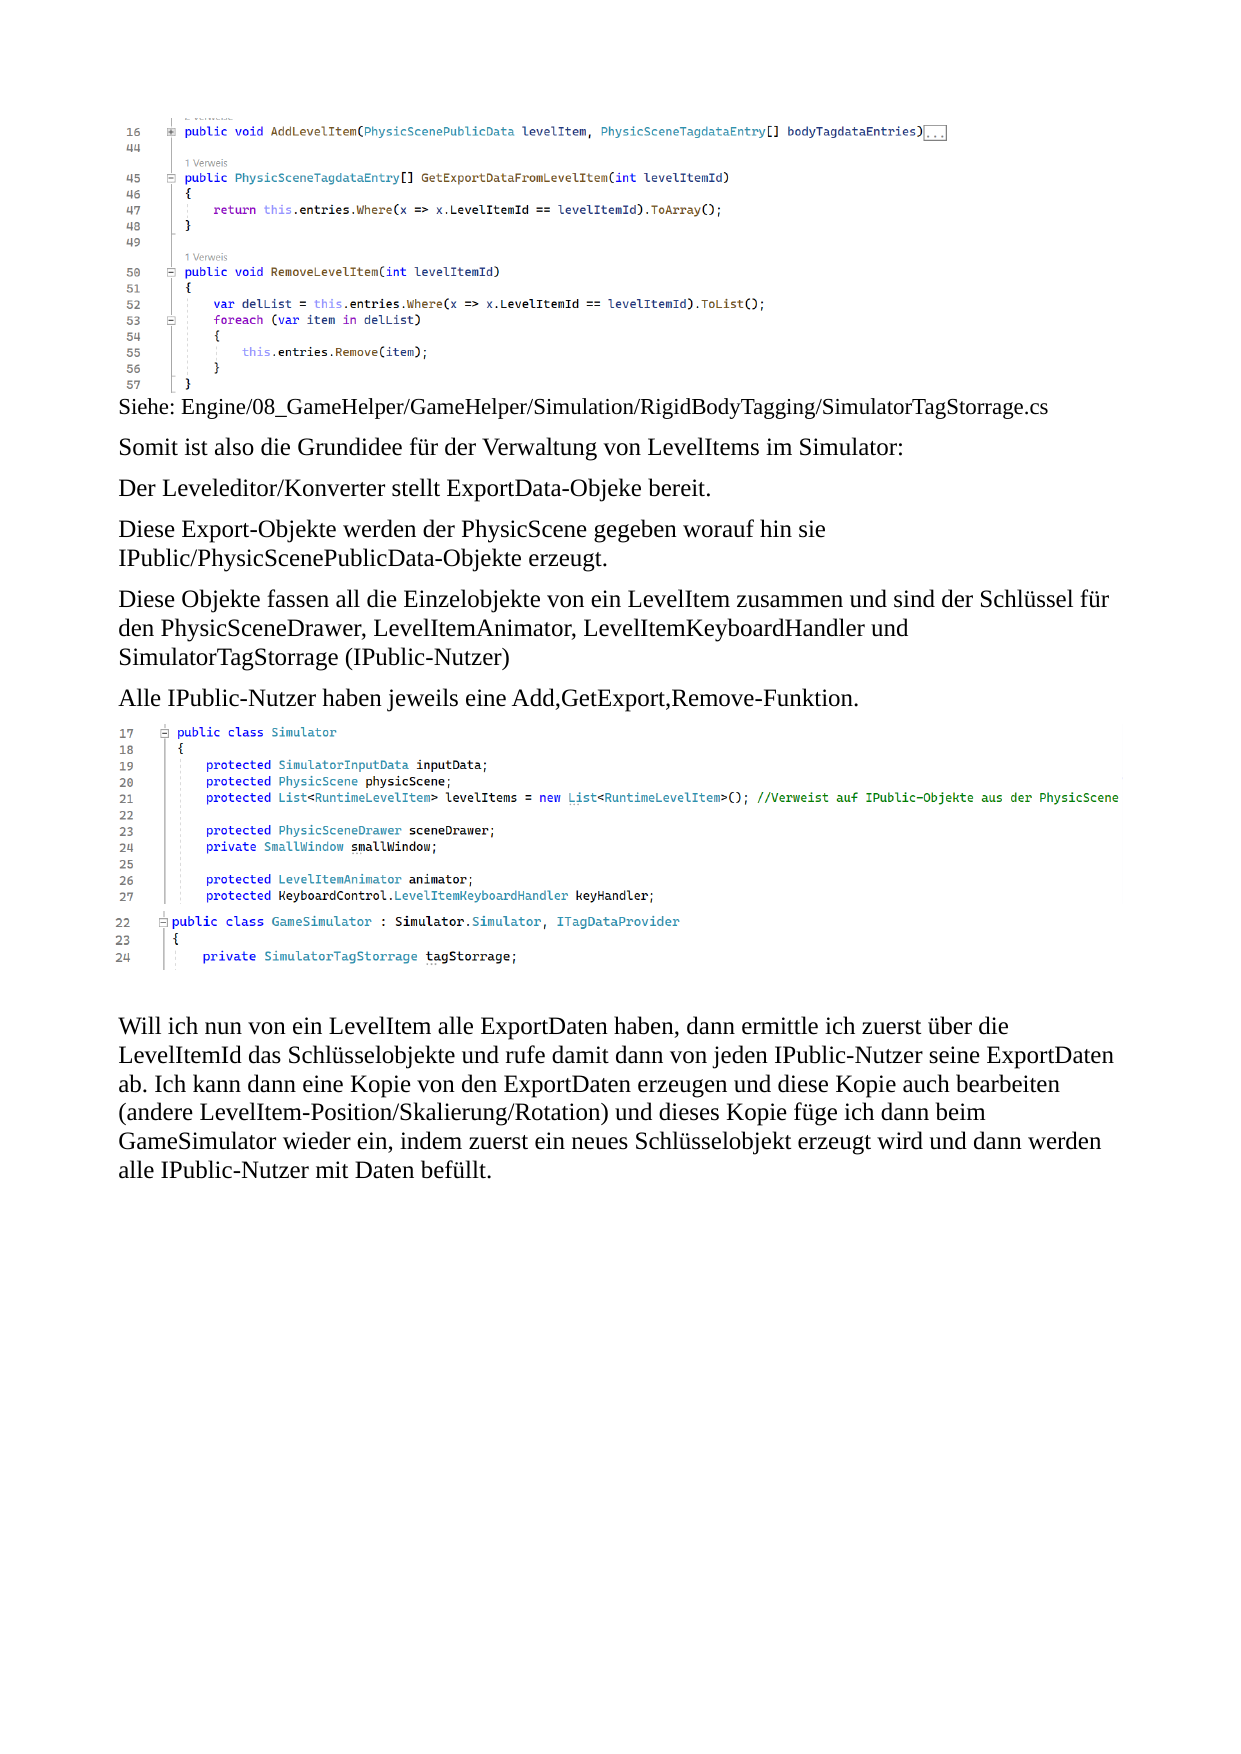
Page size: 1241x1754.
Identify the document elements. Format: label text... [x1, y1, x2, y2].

picture [107, 911, 694, 970]
text Der Leveleditor/Konverter stellt ExportData-Objeke bereit. [118, 473, 1122, 502]
text Alle IPublic-Nutzer haben jeweils eine Add,GetExport,Remove-Funktion. [118, 683, 1122, 712]
text Will ich nun von ein LevelItem alle ExportDaten haben, dann ermittle ich zuerst über die LevelItemId das Schlüsselobjekte und rufe damit dann von jeden IPublic-Nutzer seine ExportDaten ab. Ich kann dann eine Kopie von den ExportDaten erzeugen und diese Kopie auch bearbeiten (andere LevelItem-Position/Skalierung/Rotation) und dieses Kopie füge ich dann beim GameSimulator wieder ein, indem zuerst ein neues Schlüsselobjekt erzeugt wird und dann werden alle IPublic-Nutzer mit Daten befüllt. [118, 1011, 1122, 1184]
text Diese Export-Objekte werden der PhysicScene gegeben worauf hin sie IPublic/PhysicScenePublicData-Objekte erzeugt. [118, 514, 1122, 572]
text Somit ist also die Grundidee für der Verwaltung von LevelItems im Simulator: [118, 432, 1122, 460]
picture [118, 118, 956, 393]
text Diese Objekte fassen all die Einzelobjekte von ein LevelItem zusammen und sind der Schlüssel für den PhysicSceneDrawer, LevelItemAnimator, LevelItemKeyboardHandler und SimulatorTagStorrage (IPublic-Nutzer) [118, 584, 1122, 670]
text Siehe: Engine/08_GameHelper/GameHelper/Simulation/RigidBodyTagging/SimulatorTagStorrage.cs [118, 118, 1122, 419]
picture [118, 724, 1123, 904]
